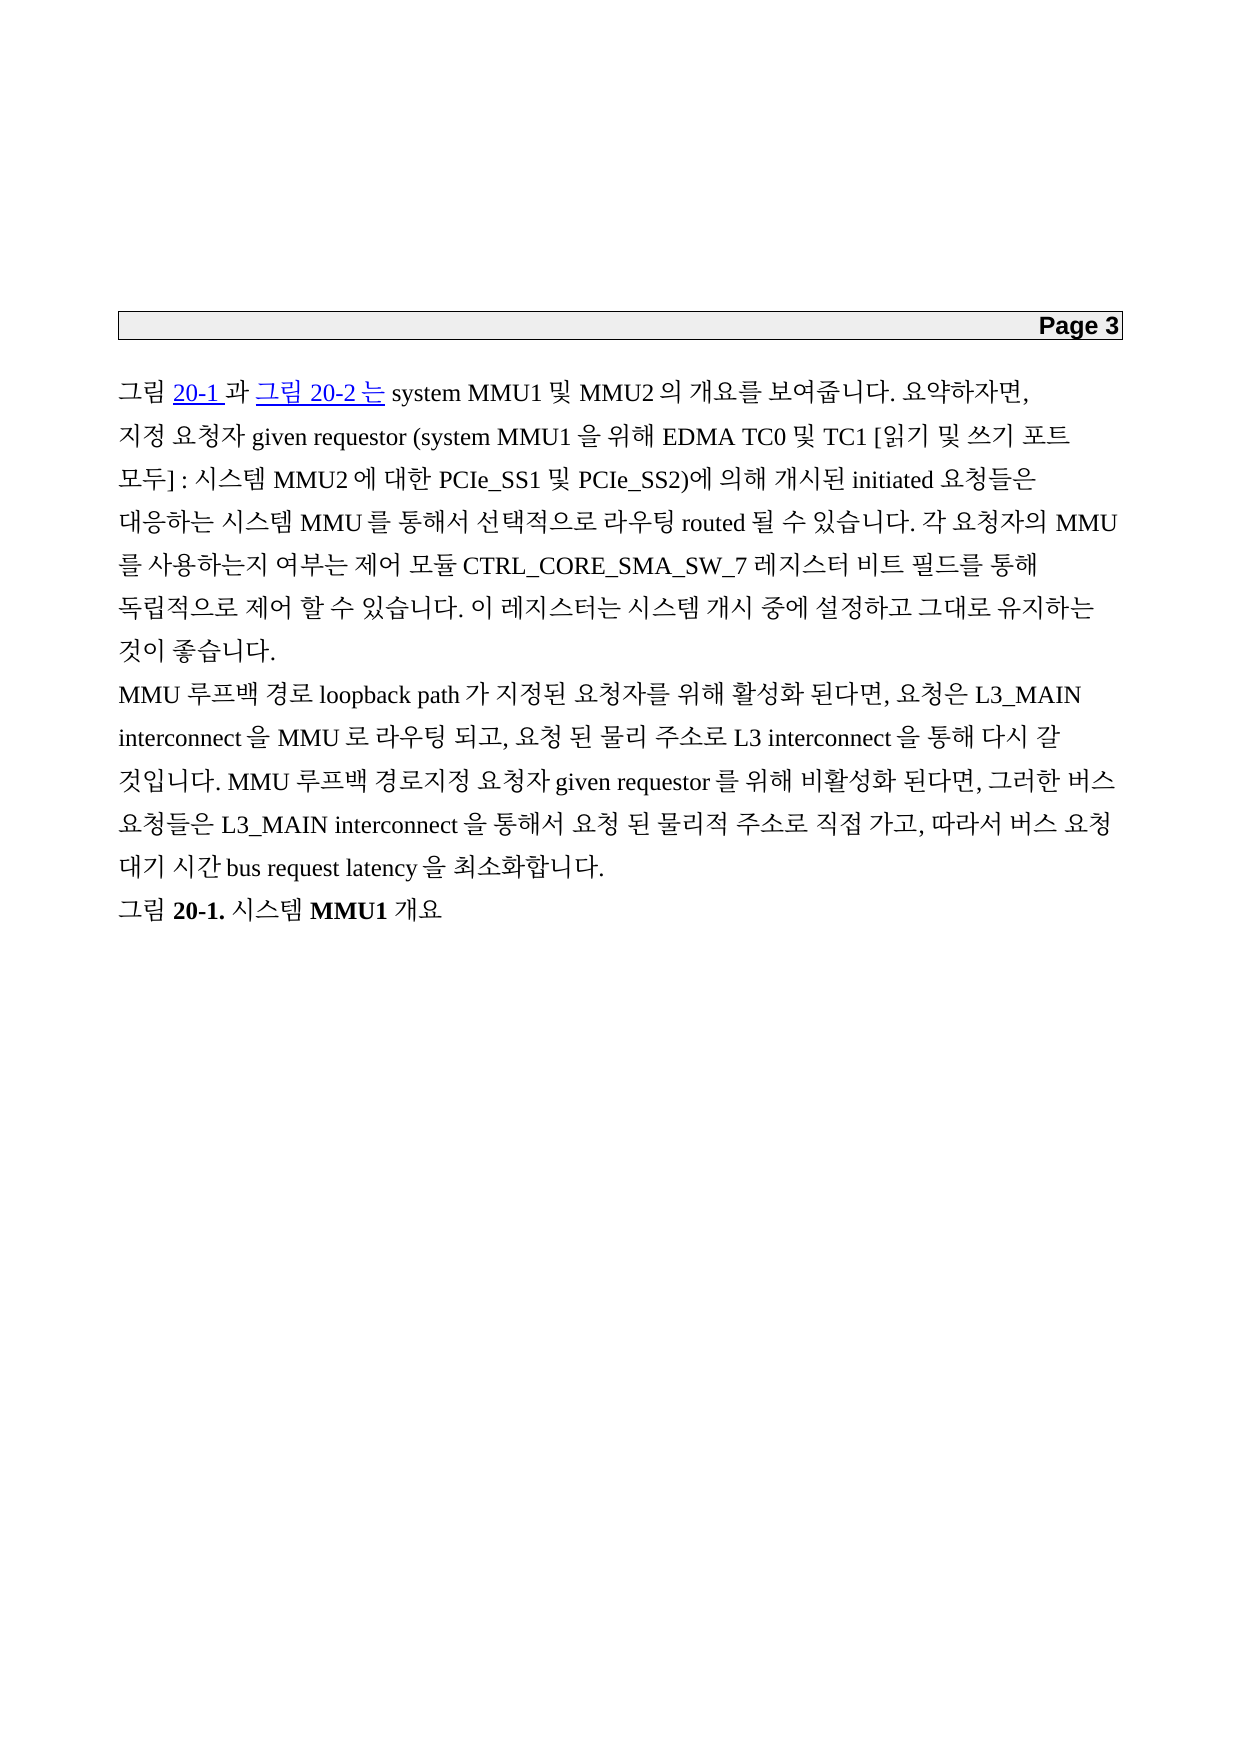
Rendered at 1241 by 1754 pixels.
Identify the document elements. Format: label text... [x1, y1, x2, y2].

text MMU 루프백 경로loopback path가 지정된 요청자를 위해 활성화 된다면, 요청은 L3_MAIN interconnect을 MMU로 라우팅 되고, 요청 된 물리 주소로 L3 interconnect을 통해 다시 갈 것입니다. MMU 루프백 경로지정 요청자given requestor를 위해 비활성화 된다면, 그러한 버스 요청들은 L3_MAIN interconnect을 통해서 요청 된 물리적 주소로 직접 가고, 따라서 버스 요청 대기 시간bus request latency을 최소화합니다. [118, 675, 1122, 883]
text 지정 요청자 given requestor (system MMU1을 위해 EDMA TC0 및 TC1 [읽기 및 쓰기 포트 모두] : 시스템 MMU2에 대한 PCIe_SS1 및 PCIe_SS2)에 의해 개시된initiated 요청들은 대응하는 시스템 MMU를 통해서 선택적으로 라우팅routed 될 수 있습니다. 각 요청자의 MMU를 사용하는지 여부는 제어 모듈CTRL_CORE_SMA_SW_7 레지스터 비트 필드를 통해 독립적으로 제어 할 수 있습니다. 이 레지스터는 시스템 개시 중에 설정하고 그대로 유지하는 것이 좋습니다. [118, 416, 1122, 668]
table_header Page 3 [119, 312, 1122, 339]
text 그림 20-1. 시스템 MMU1 개요 [118, 891, 1122, 927]
text 그림 20-1 과 그림 20-2는 system MMU1 및 MMU2의 개요를 보여줍니다. 요약하자면, [118, 373, 1122, 409]
